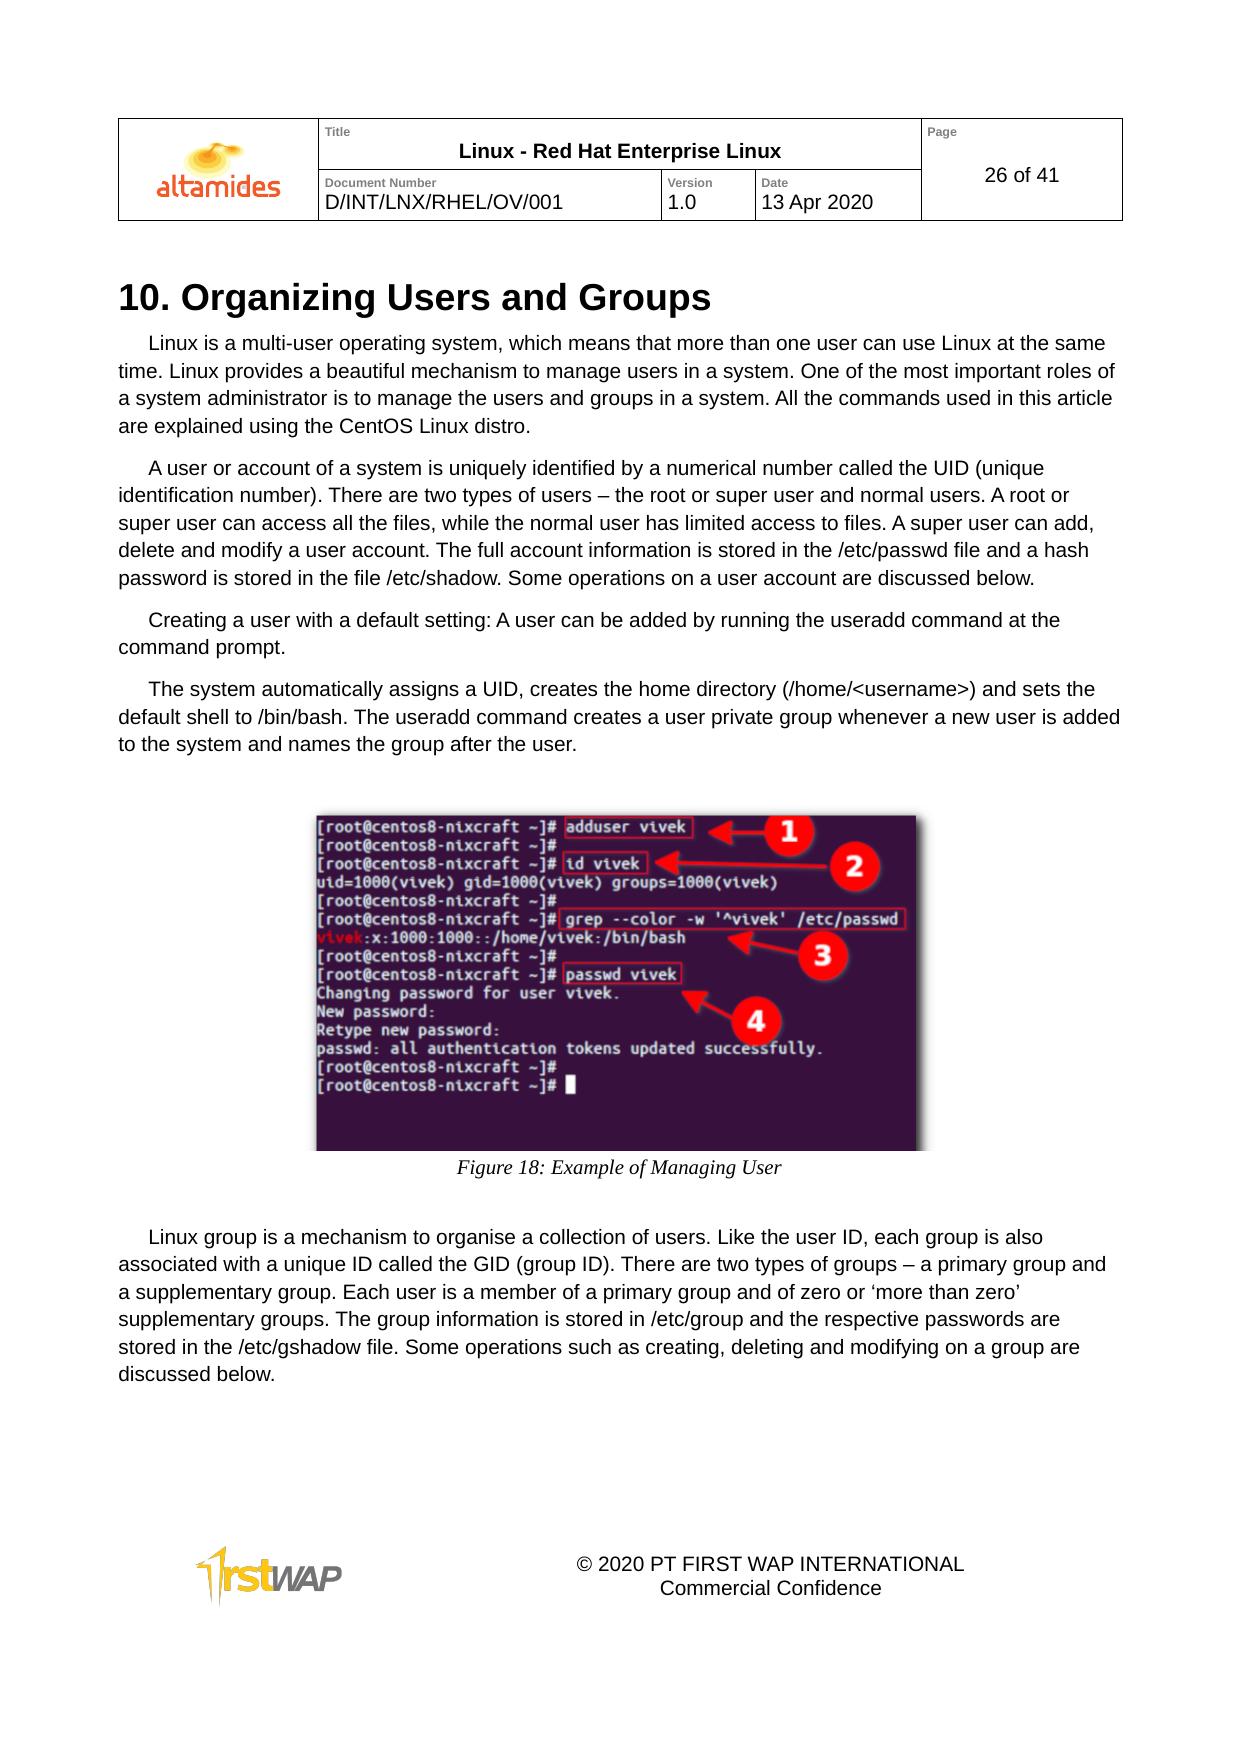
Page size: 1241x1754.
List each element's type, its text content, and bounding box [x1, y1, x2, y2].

text A user or account of a system is uniquely identified by a numerical number called the UID (unique identification number). There are two types of users – the root or super user and normal users. A root or super user can access all the files, while the normal user has limited access to files. A super user can add, delete and modify a user account. The full account information is stored in the /etc/passwd file and a hash password is stored in the file /etc/shadow. Some operations on a user account are discussed below. [118, 456, 1122, 589]
text Linux group is a mechanism to organise a collection of users. Like the user ID, each group is also associated with a unique ID called the GID (group ID). There are two types of groups – a primary group and a supplementary group. Each user is a member of a primary group and of zero or ‘more than zero’ supplementary groups. The group information is stored in /etc/group and the respective passwords are stored in the /etc/gshadow file. Some operations such as creating, deleting and modifying on a group are discussed below. [118, 1225, 1122, 1386]
text The system automatically assigns a UID, creates the home directory (/home/<username>) and sets the default shell to /bin/bash. The useradd command creates a user private group whenever a new user is added to the system and names the group after the user. [118, 677, 1122, 756]
picture [305, 805, 936, 1151]
subtitle Organizing Users and Groups [118, 275, 1122, 318]
text Linux is a multi-user operating system, which means that more than one user can use Linux at the same time. Linux provides a beautiful mechanism to manage users in a system. One of the most important roles of a system administrator is to manage the users and groups in a system. All the commands used in this article are explained using the CentOS Linux distro. [118, 331, 1122, 437]
picture [195, 1546, 342, 1607]
text Figure 18: Example of Managing User [305, 1151, 935, 1179]
text Creating a user with a default setting: A user can be added by running the useradd command at the command prompt. [118, 608, 1122, 659]
